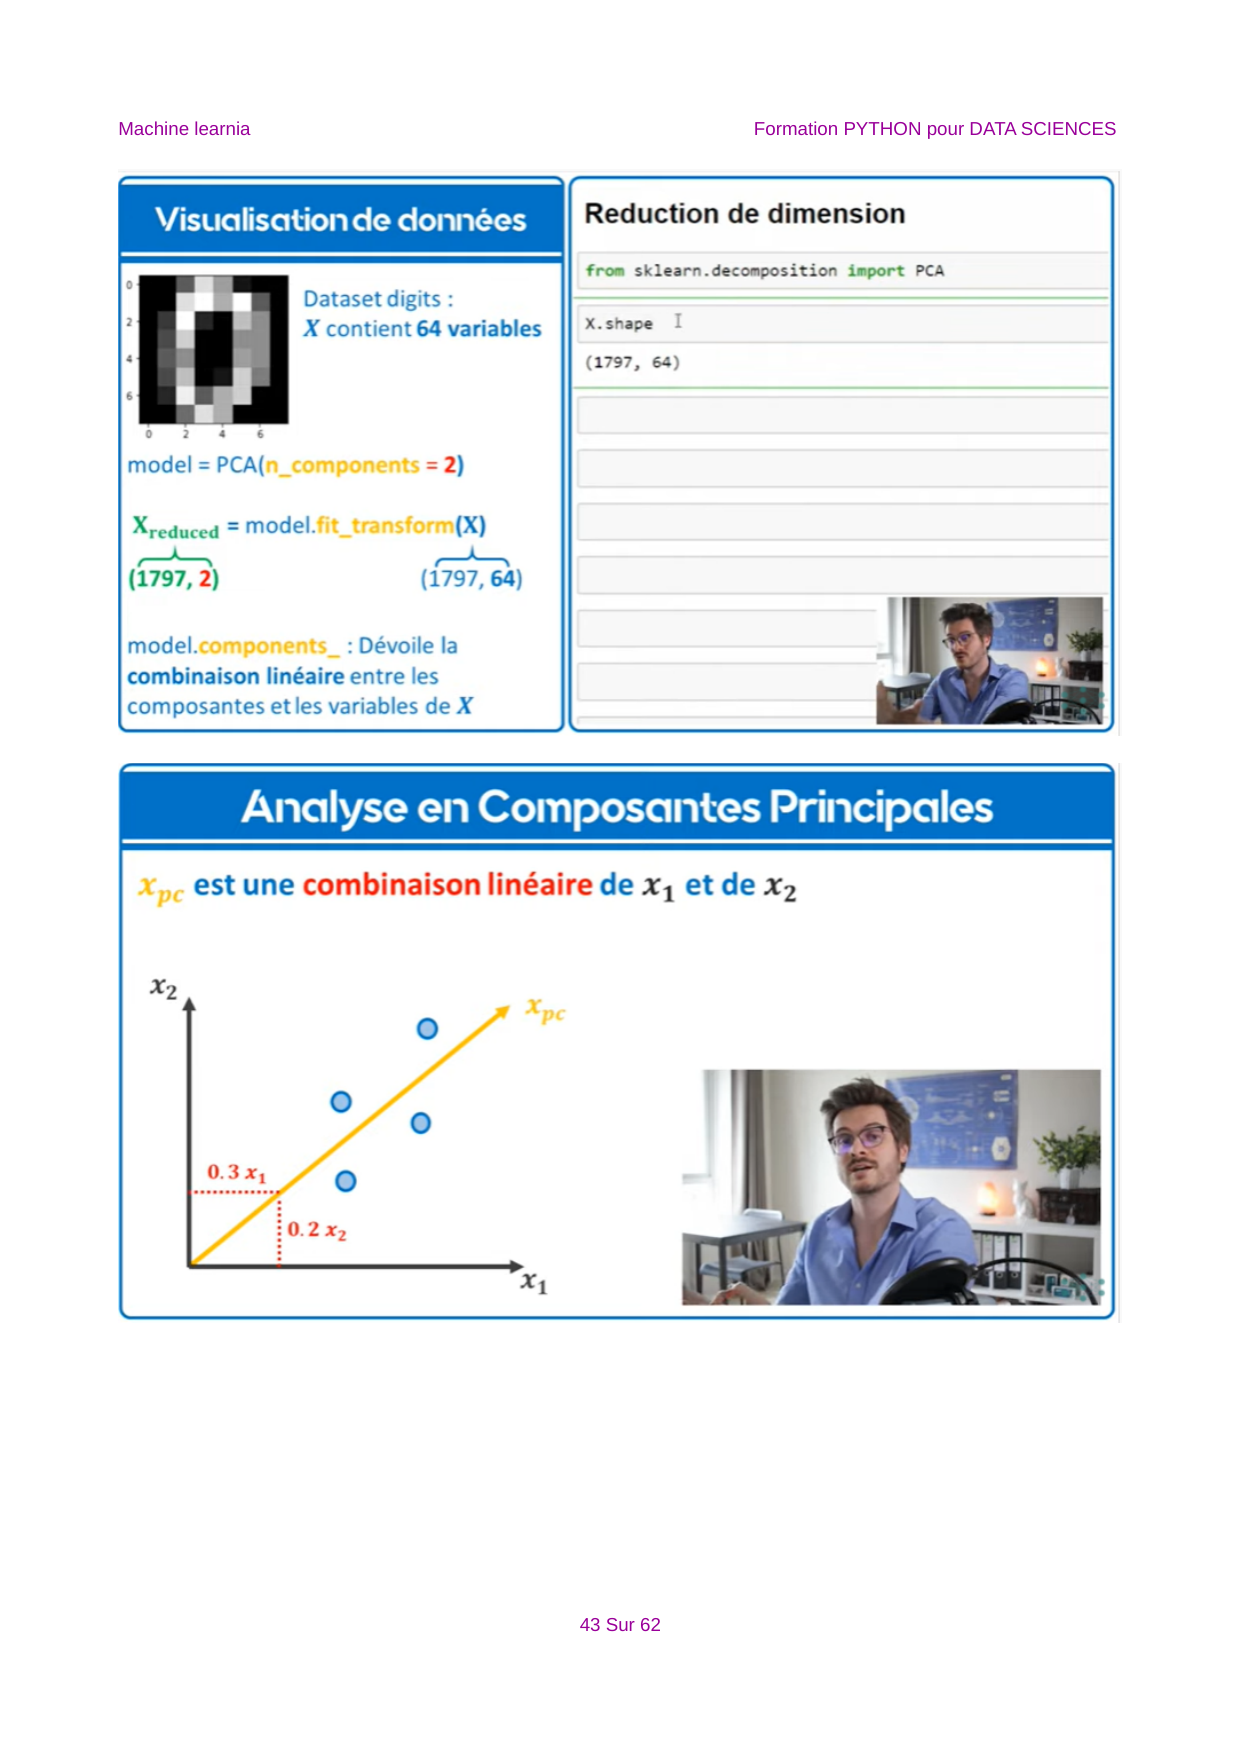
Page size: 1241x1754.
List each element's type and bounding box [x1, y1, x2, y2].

picture [118, 169, 1122, 736]
picture [118, 763, 1122, 1323]
